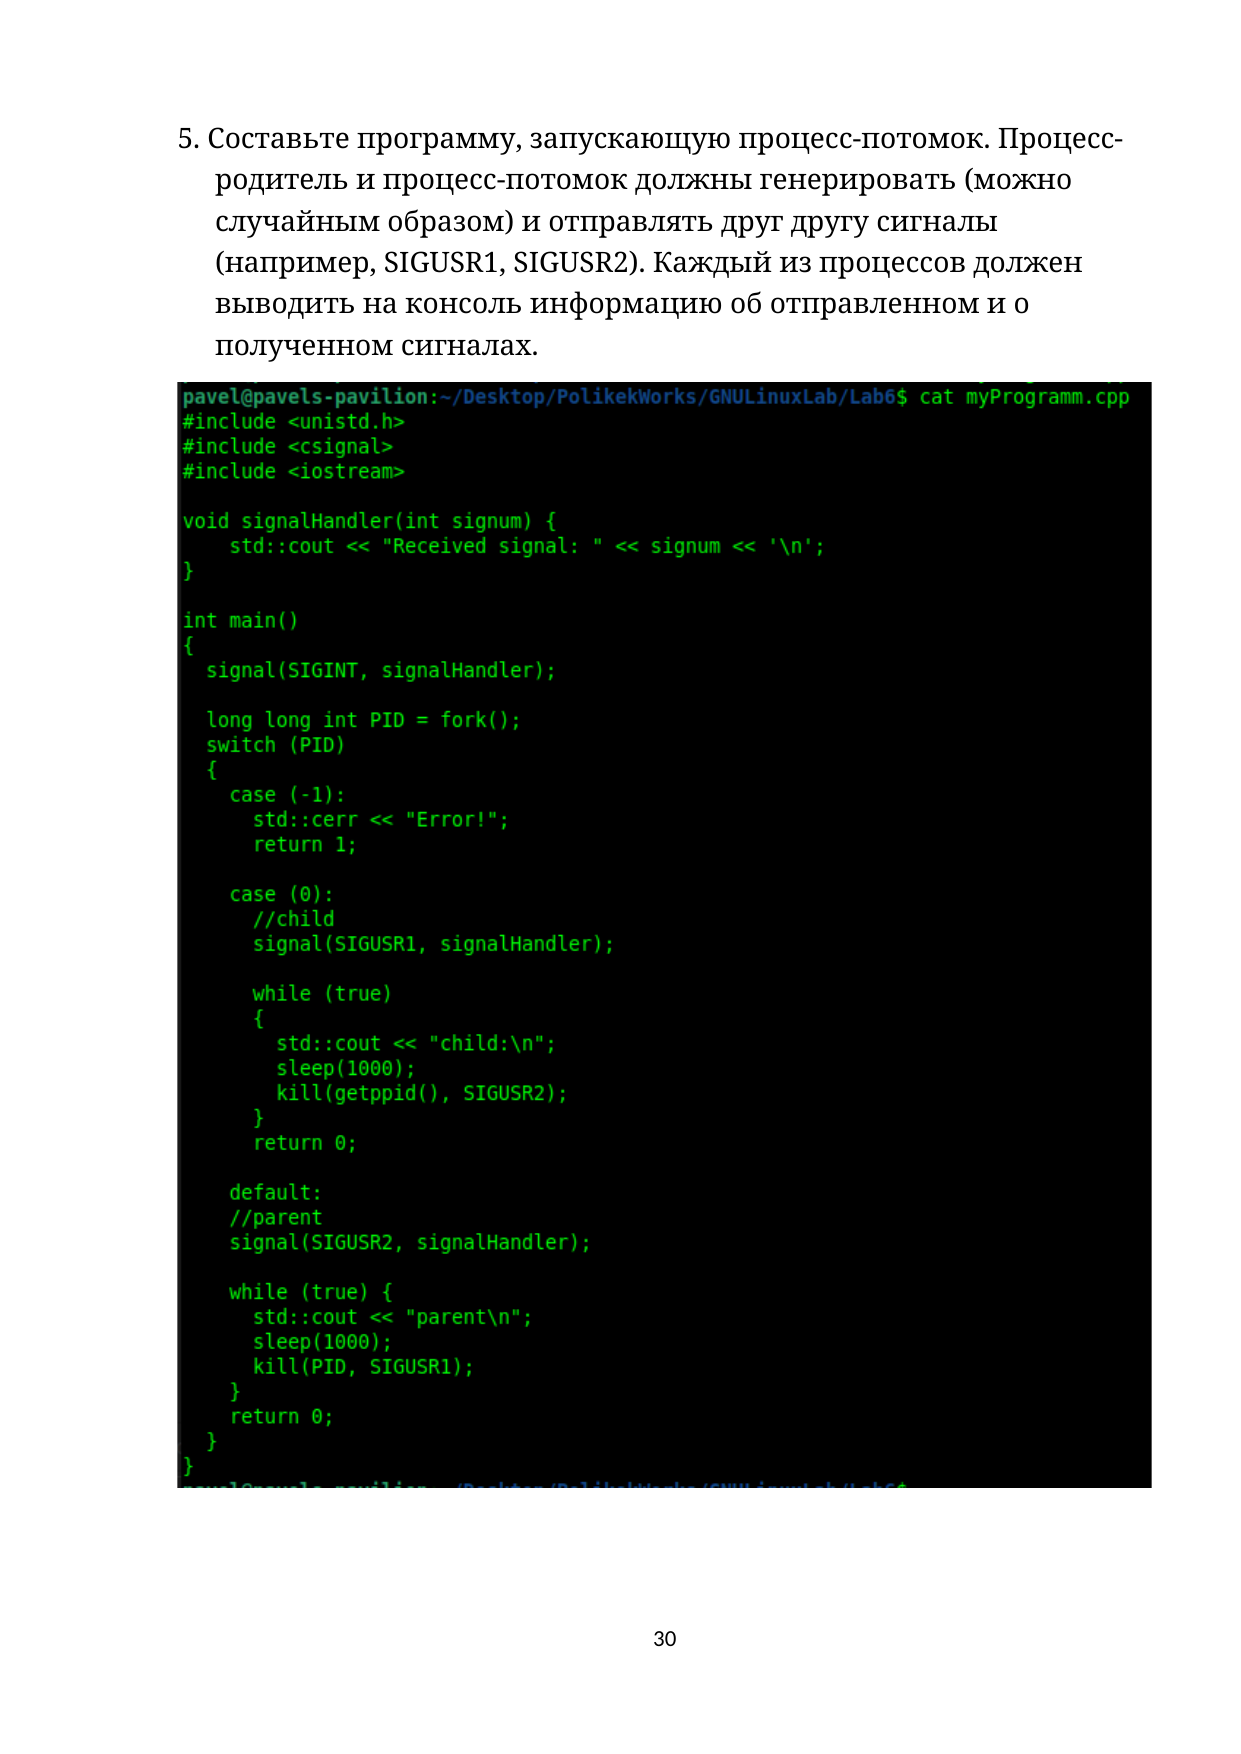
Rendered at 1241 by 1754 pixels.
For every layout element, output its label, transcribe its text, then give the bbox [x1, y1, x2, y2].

picture [177, 382, 1152, 1488]
text 5. Составьте программу, запускающую процесс-потомок. Процесс-родитель и процесс-потомок должны генерировать (можно случайным образом) и отправлять друг другу сигналы (например, SIGUSR1, SIGUSR2). Каждый из процессов должен выводить на консоль информацию об отправленном и о полученном сигналах. [177, 118, 1152, 363]
